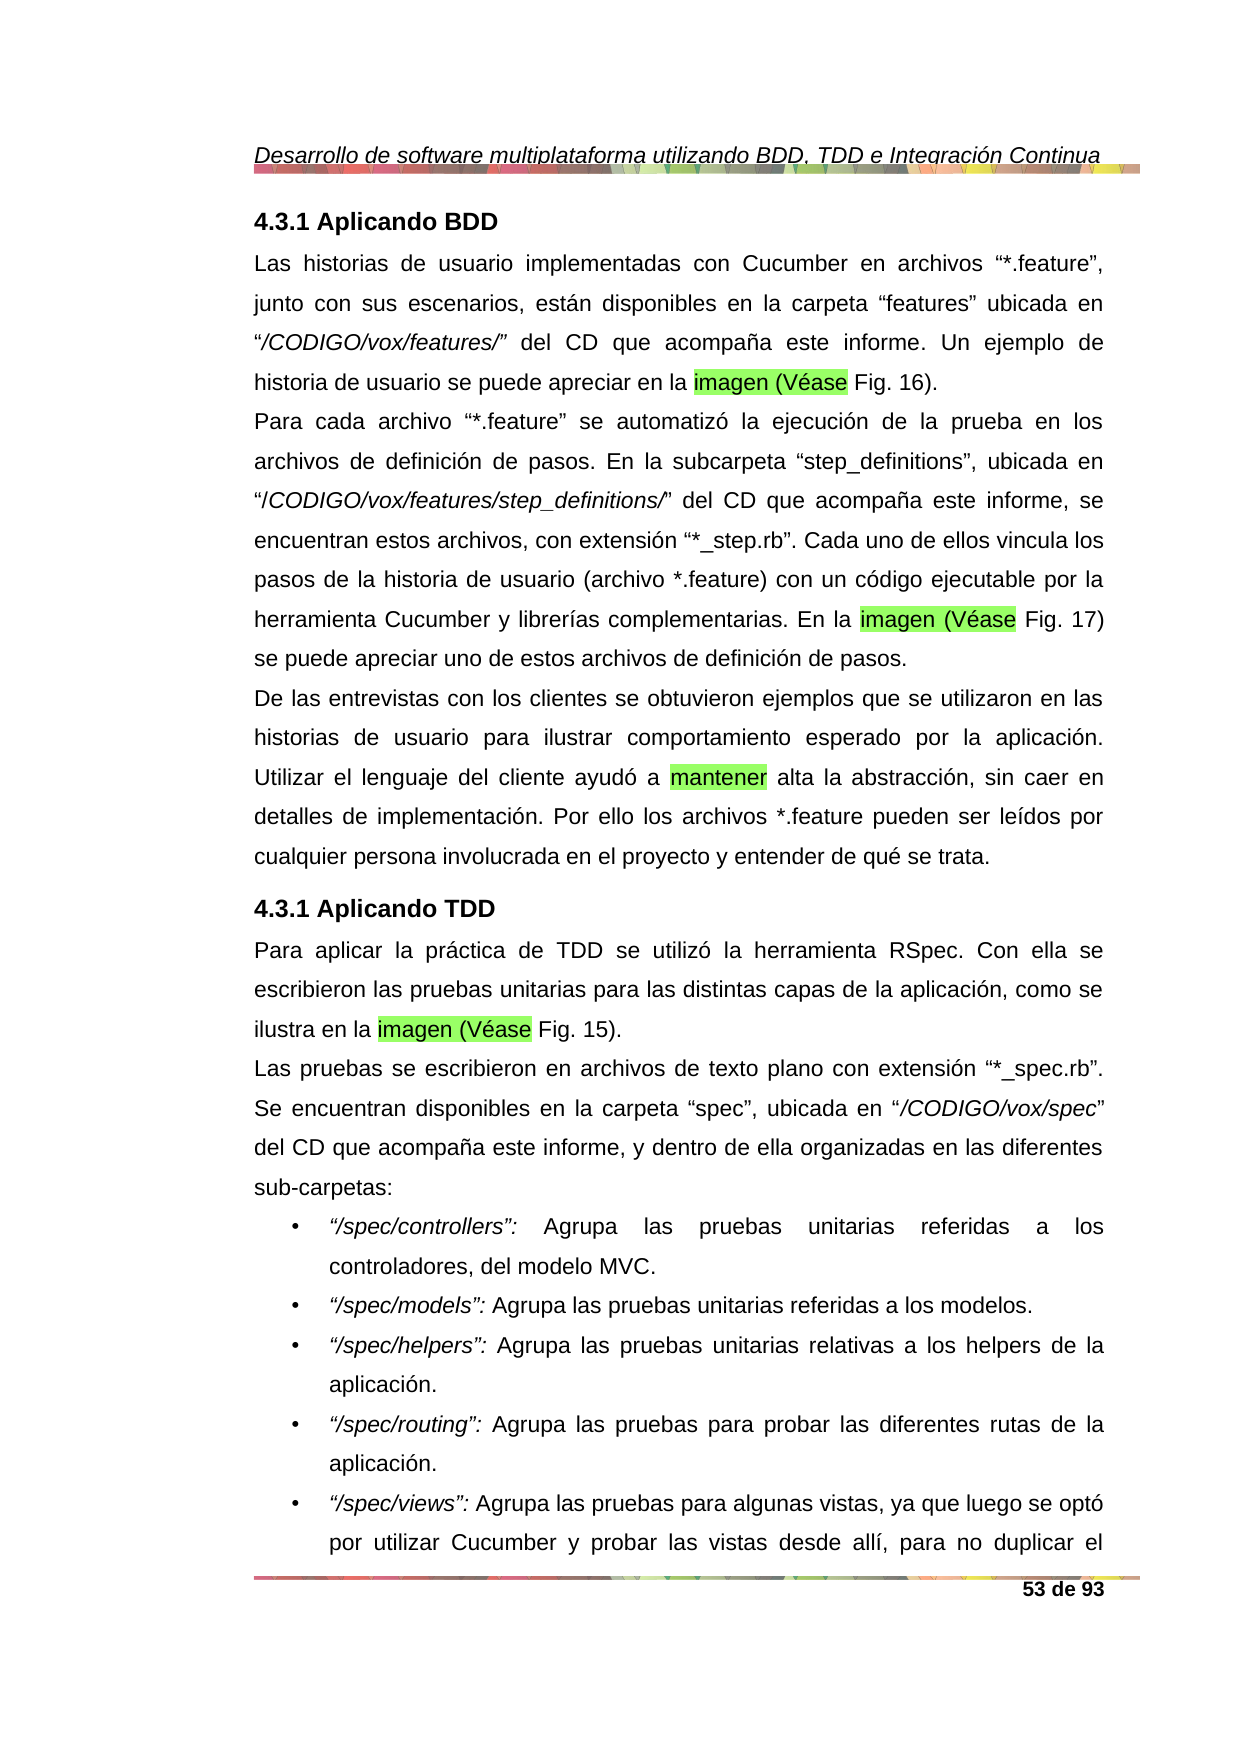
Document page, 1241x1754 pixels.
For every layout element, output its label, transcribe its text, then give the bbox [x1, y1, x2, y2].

text De las entrevistas con los clientes se obtuvieron ejemplos que se utilizaron en las historias de usuario para ilustrar comportamiento esperado por la aplicación. Utilizar el lenguaje del cliente ayudó a mantener alta la abstracción, sin caer en detalles de implementación. Por ello los archivos *.feature pueden ser leídos por cualquier persona involucrada en el proyecto y entender de qué se trata. [254, 685, 1104, 869]
list “/spec/helpers”: Agrupa las pruebas unitarias relativas a los helpers de la aplicación. [291, 1332, 1104, 1398]
text Para cada archivo “*.feature” se automatizó la ejecución de la prueba en los archivos de definición de pasos. En la subcarpeta “step_definitions”, ubicada en “/CODIGO/vox/features/step_definitions/” del CD que acompaña este informe, se encuentran estos archivos, con extensión “*_step.rb”. Cada uno de ellos vincula los pasos de la historia de usuario (archivo *.feature) con un código ejecutable por la herramienta Cucumber y librerías complementarias. En la imagen (Véase Fig. 17) se puede apreciar uno de estos archivos de definición de pasos. [254, 408, 1104, 672]
list “/spec/views”: Agrupa las pruebas para algunas vistas, ya que luego se optó por utilizar Cucumber y probar las vistas desde allí, para no duplicar el [291, 1490, 1104, 1556]
text Las pruebas se escribieron en archivos de texto plano con extensión “*_spec.rb”. Se encuentran disponibles en la carpeta “spec”, ubicada en “/CODIGO/vox/spec” del CD que acompaña este informe, y dentro de ella organizadas en las diferentes sub-carpetas: [254, 1055, 1104, 1200]
text Para aplicar la práctica de TDD se utilizó la herramienta RSpec. Con ella se escribieron las pruebas unitarias para las distintas capas de la aplicación, como se ilustra en la imagen (Véase Fig. 15). [254, 937, 1104, 1042]
text Las historias de usuario implementadas con Cucumber en archivos “*.feature”, junto con sus escenarios, están disponibles en la carpeta “features” ubicada en “/CODIGO/vox/features/” del CD que acompaña este informe. Un ejemplo de historia de usuario se puede apreciar en la imagen (Véase Fig. 16). [254, 250, 1104, 395]
list “/spec/routing”: Agrupa las pruebas para probar las diferentes rutas de la aplicación. [291, 1411, 1104, 1477]
text 4.3.1 Aplicando BDD [254, 207, 1104, 236]
list “/spec/controllers”: Agrupa las pruebas unitarias referidas a los controladores, del modelo MVC. [291, 1213, 1104, 1279]
list “/spec/models”: Agrupa las pruebas unitarias referidas a los modelos. [291, 1292, 1104, 1319]
text 4.3.1 Aplicando TDD [254, 894, 1104, 923]
